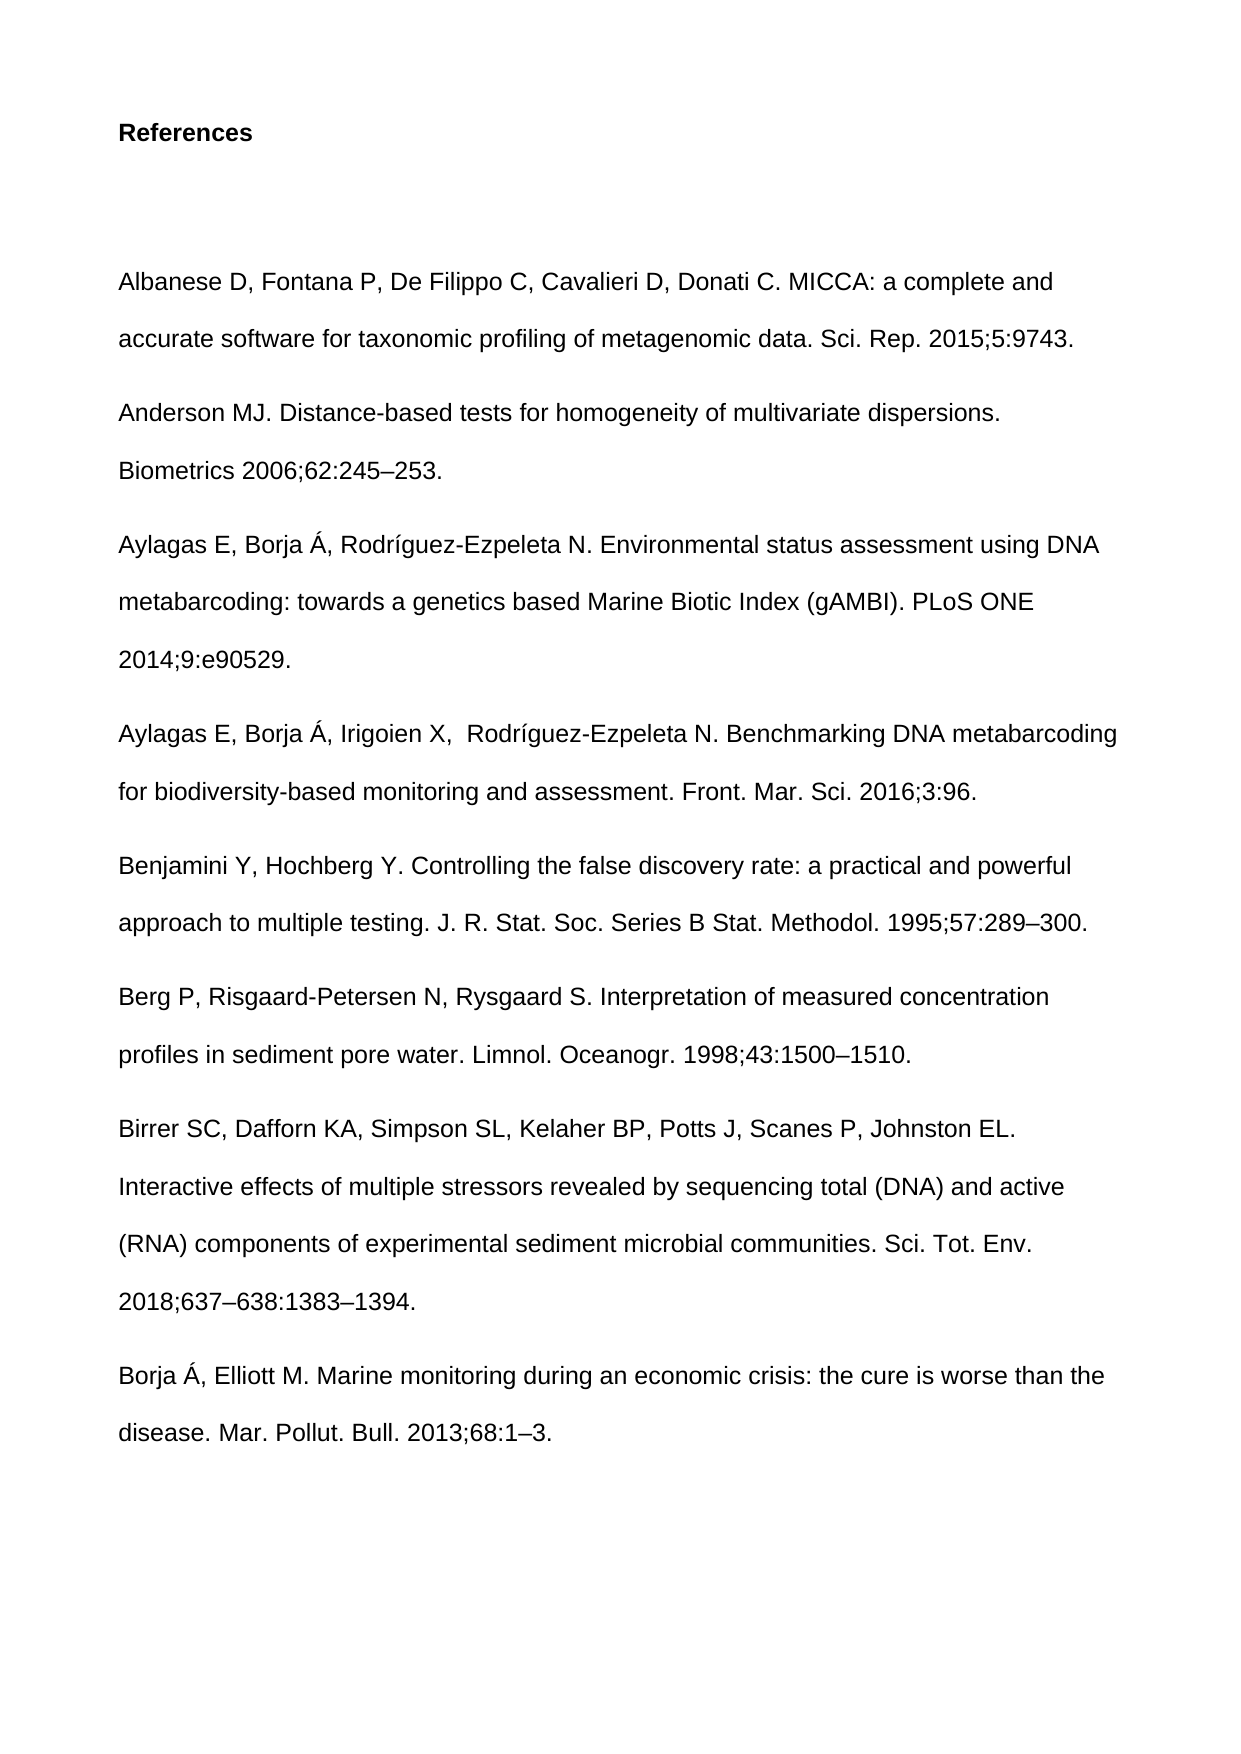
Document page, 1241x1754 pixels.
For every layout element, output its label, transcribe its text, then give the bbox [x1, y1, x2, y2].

text Benjamini Y, Hochberg Y. Controlling the false discovery rate: a practical and powerful approach to multiple testing. J. R. Stat. Soc. Series B Stat. Methodol. 1995;57:289–300. [118, 851, 1122, 937]
text Birrer SC, Dafforn KA, Simpson SL, Kelaher BP, Potts J, Scanes P, Johnston EL. Interactive effects of multiple stressors revealed by sequencing total (DNA) and active (RNA) components of experimental sediment microbial communities. Sci. Tot. Env. 2018;637–638:1383–1394. [118, 1114, 1122, 1315]
text Aylagas E, Borja Á, Rodríguez-Ezpeleta N. Environmental status assessment using DNA metabarcoding: towards a genetics based Marine Biotic Index (gAMBI). PLoS ONE 2014;9:e90529. [118, 530, 1122, 673]
text Berg P, Risgaard-Petersen N, Rysgaard S. Interpretation of measured concentration profiles in sediment pore water. Limnol. Oceanogr. 1998;43:1500–1510. [118, 982, 1122, 1068]
text References [118, 118, 1122, 147]
text Borja Á, Elliott M. Marine monitoring during an economic crisis: the cure is worse than the disease. Mar. Pollut. Bull. 2013;68:1–3. [118, 1361, 1122, 1447]
text Aylagas E, Borja Á, Irigoien X, Rodríguez-Ezpeleta N. Benchmarking DNA metabarcoding for biodiversity-based monitoring and assessment. Front. Mar. Sci. 2016;3:96. [118, 719, 1122, 805]
text Anderson MJ. Distance-based tests for homogeneity of multivariate dispersions. Biometrics 2006;62:245–253. [118, 398, 1122, 484]
text Albanese D, Fontana P, De Filippo C, Cavalieri D, Donati C. MICCA: a complete and accurate software for taxonomic profiling of metagenomic data. Sci. Rep. 2015;5:9743. [118, 266, 1122, 353]
